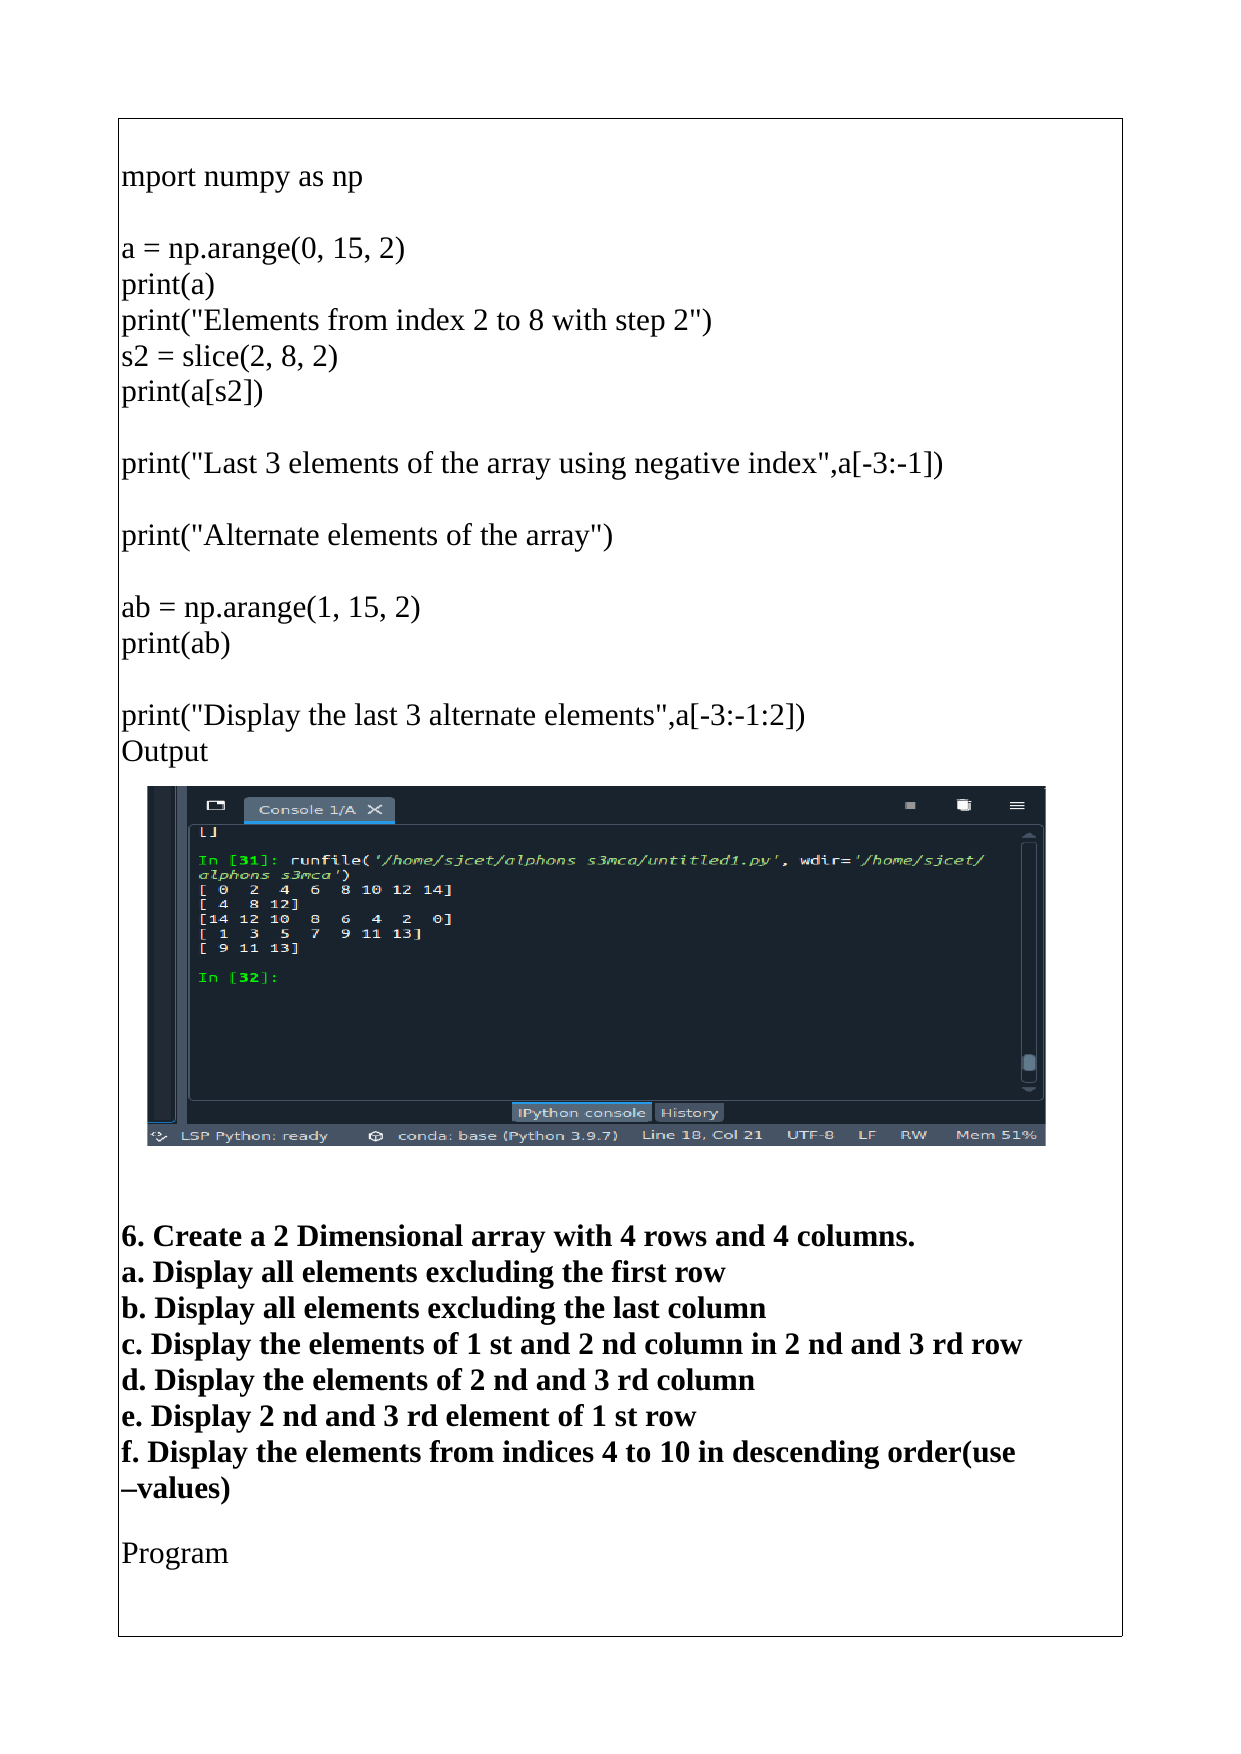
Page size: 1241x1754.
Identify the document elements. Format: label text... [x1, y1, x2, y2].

text Program [121, 1534, 1119, 1570]
text 6. Create a 2 Dimensional array with 4 rows and 4 columns. [121, 1218, 1119, 1253]
text s2 = slice(2, 8, 2) [121, 337, 1119, 373]
text b. Display all elements excluding the last column [121, 1289, 1119, 1325]
text c. Display the elements of 1 st and 2 nd column in 2 nd and 3 rd row [121, 1325, 1119, 1361]
text print("Elements from index 2 to 8 with step 2") [121, 301, 1119, 337]
text print(a) [121, 265, 1119, 301]
text Output [121, 732, 1119, 768]
text print("Last 3 elements of the array using negative index",a[-3:-1]) [121, 444, 1119, 481]
text e. Display 2 nd and 3 rd element of 1 st row [121, 1397, 1119, 1433]
text print("Alternate elements of the array") [121, 516, 1119, 552]
text print(a[s2]) [121, 373, 1119, 409]
text f. Display the elements from indices 4 to 10 in descending order(use [121, 1433, 1119, 1469]
text –values) [121, 1469, 1119, 1505]
text ab = np.arange(1, 15, 2) [121, 588, 1119, 624]
text print(ab) [121, 624, 1119, 660]
text a. Display all elements excluding the first row [121, 1253, 1119, 1289]
text print("Display the last 3 alternate elements",a[-3:-1:2]) [121, 696, 1119, 732]
text d. Display the elements of 2 nd and 3 rd column [121, 1361, 1119, 1397]
text mport numpy as np [121, 157, 1119, 193]
text a = np.arange(0, 15, 2) [121, 229, 1119, 265]
